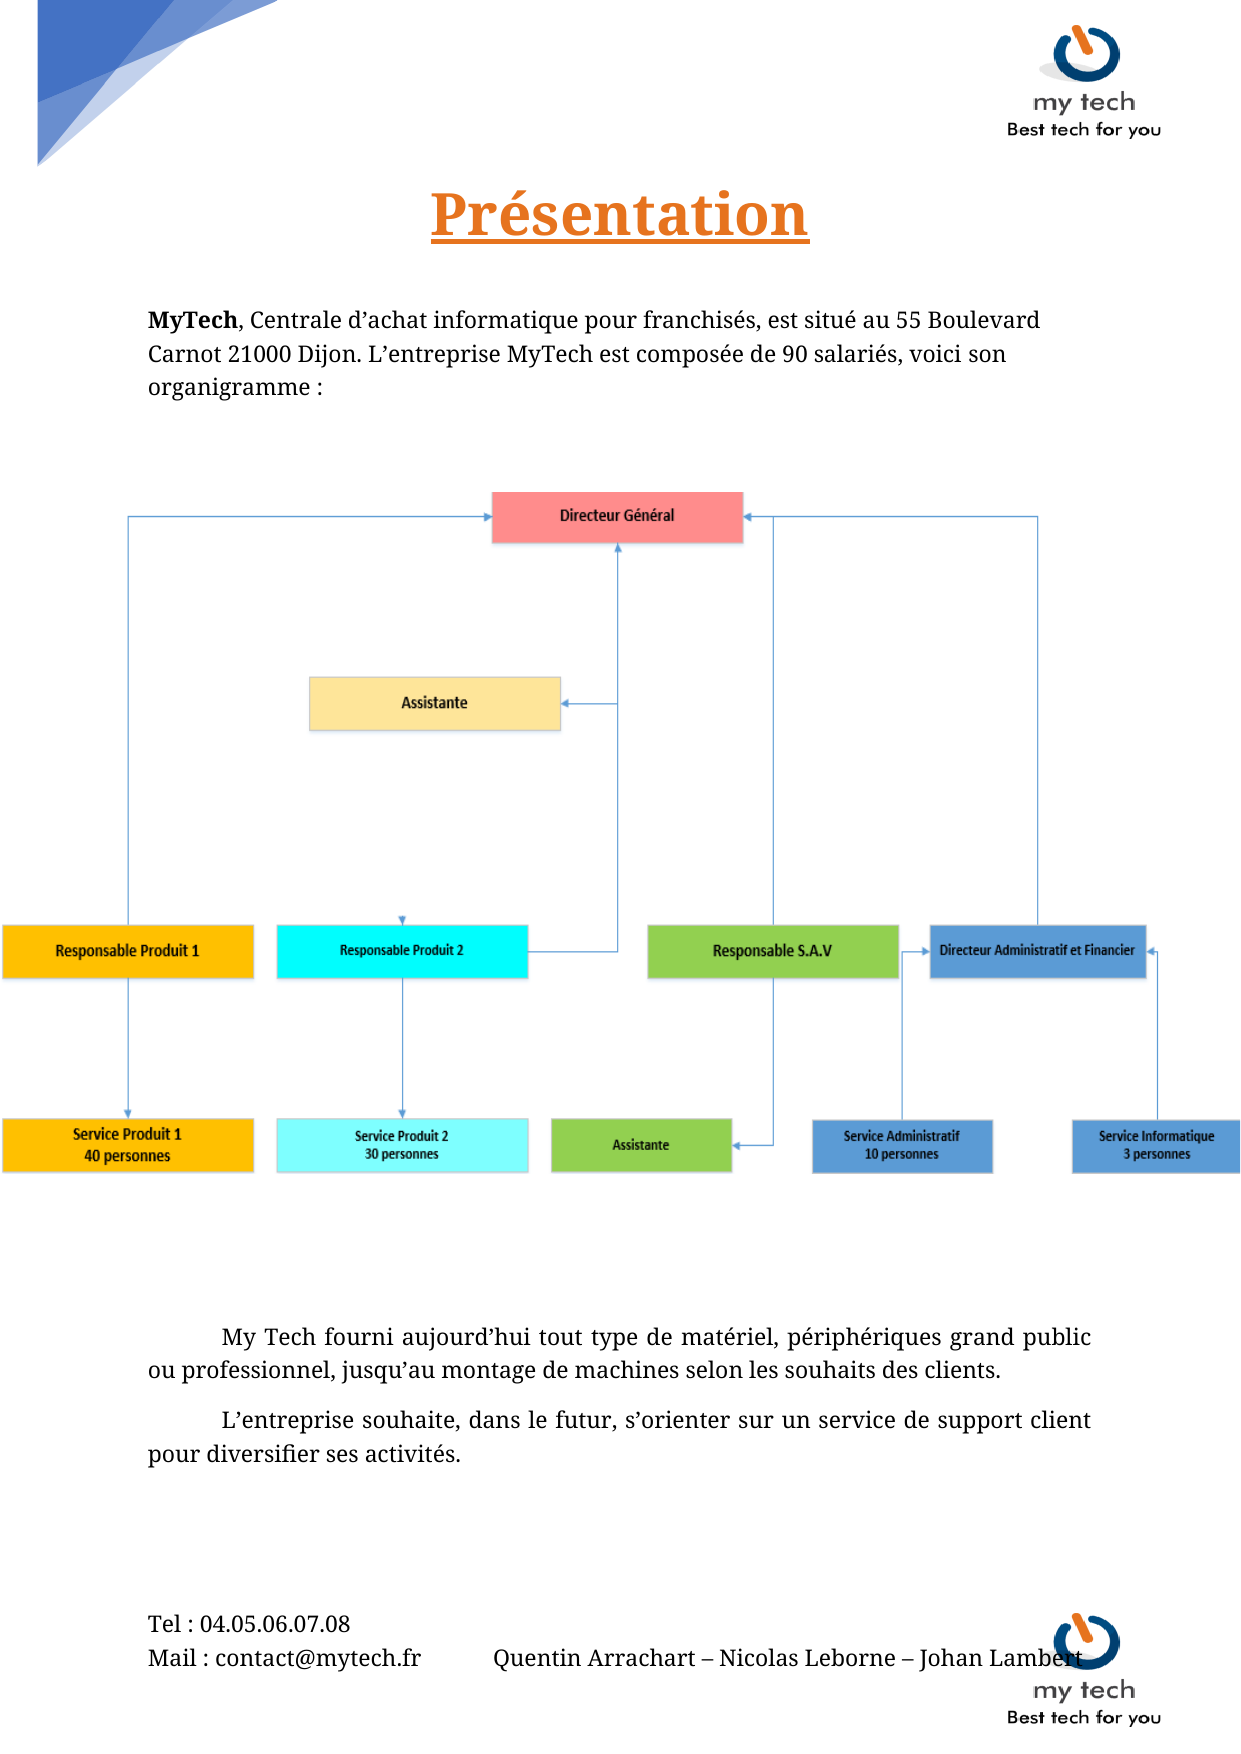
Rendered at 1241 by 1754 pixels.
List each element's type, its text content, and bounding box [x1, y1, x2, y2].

subtitle Présentation [148, 173, 1093, 252]
text L’entreprise souhaite, dans le futur, s’orienter sur un service de support client pour diversifier ses activités. [148, 1402, 1093, 1469]
text My Tech fourni aujourd’hui tout type de matériel, périphériques grand public ou professionnel, jusqu’au montage de machines selon les souhaits des clients. [148, 1319, 1093, 1385]
text MyTech, Centrale d’achat informatique pour franchisés, est situé au 55 Boulevard Carnot 21000 Dijon. L’entreprise MyTech est composée de 90 salariés, voici son organigramme : [148, 302, 1093, 402]
